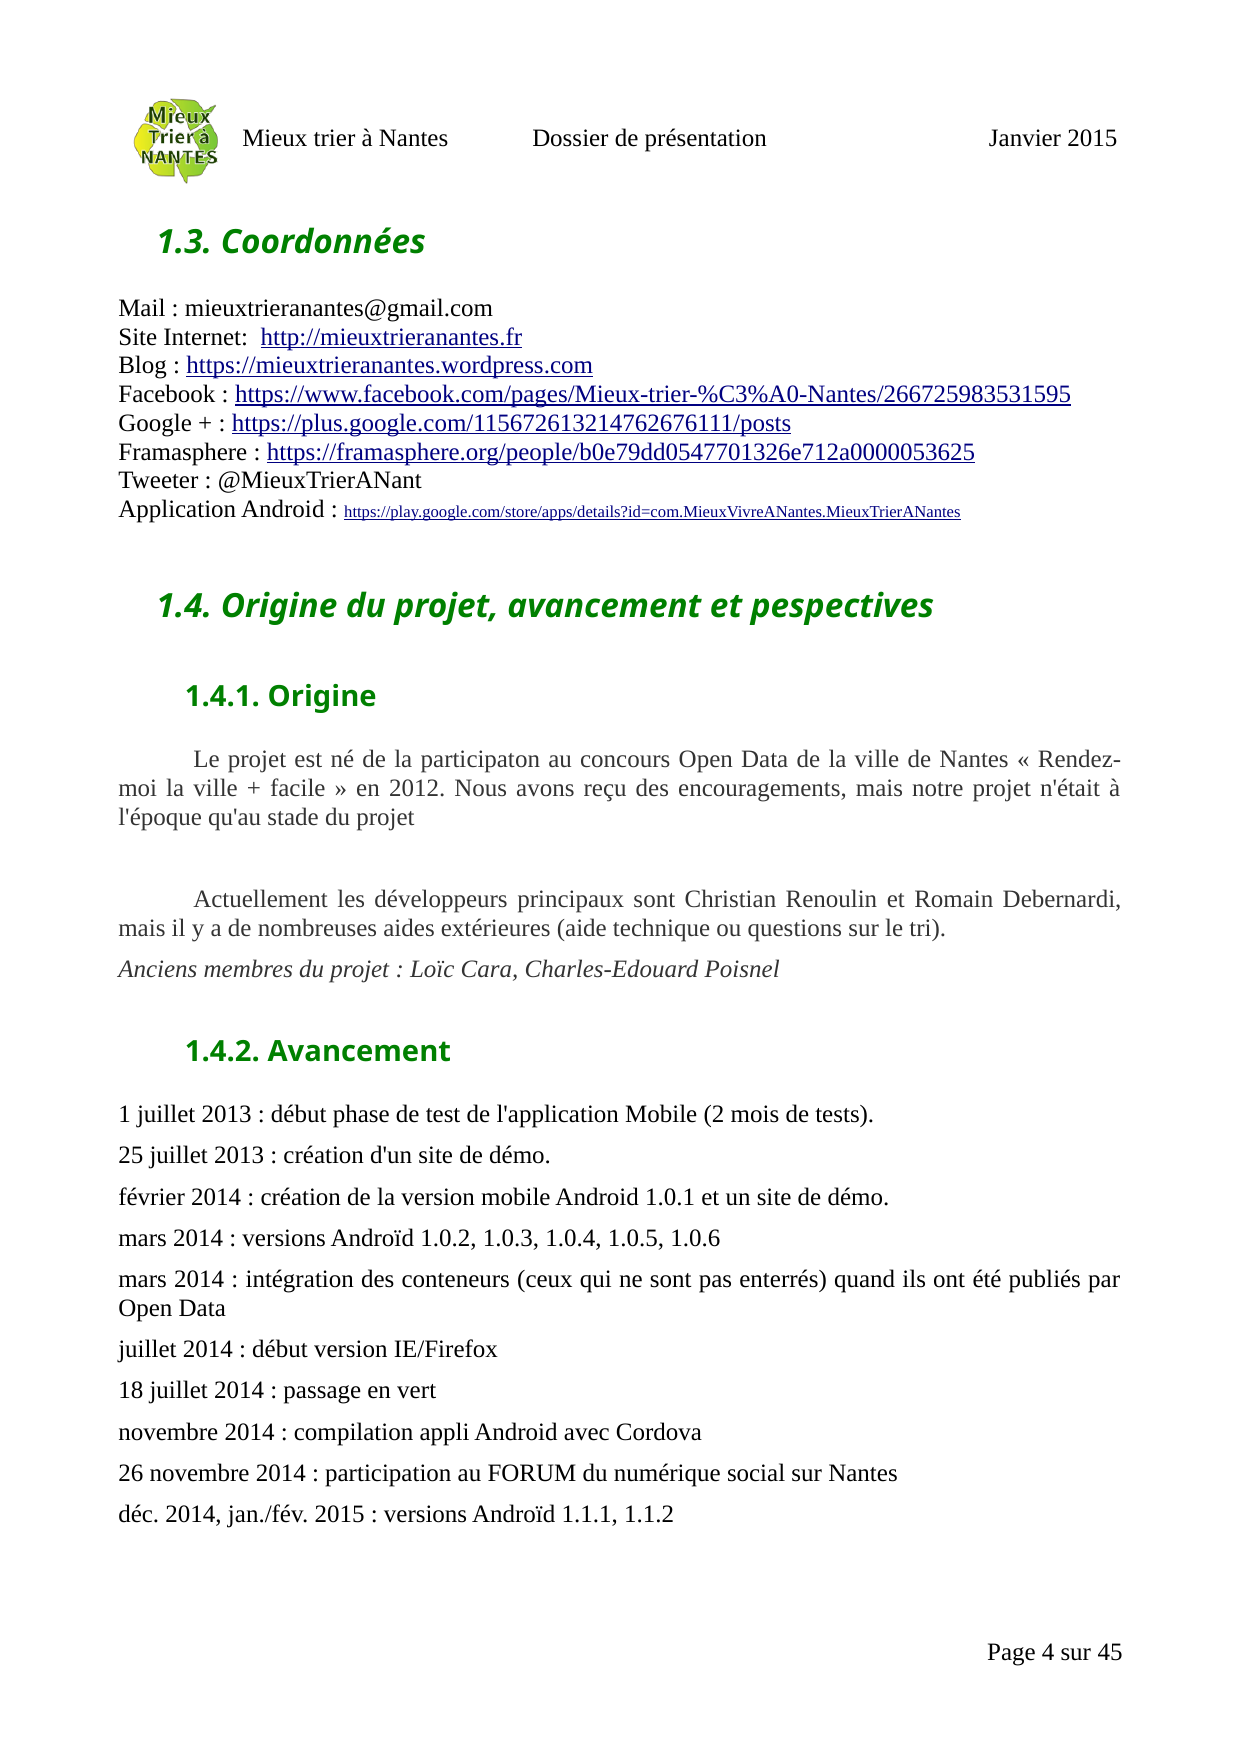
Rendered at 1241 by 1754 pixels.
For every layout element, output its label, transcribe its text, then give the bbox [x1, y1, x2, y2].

text novembre 2014 : compilation appli Android avec Cordova [118, 1417, 1122, 1446]
text 25 juillet 2013 : création d'un site de démo. [118, 1141, 1122, 1169]
text février 2014 : création de la version mobile Android 1.0.1 et un site de démo. [118, 1182, 1122, 1211]
text Google + : https://plus.google.com/115672613214762676111/posts [118, 408, 1122, 437]
text 1 juillet 2013 : début phase de test de l'application Mobile (2 mois de tests). [118, 1099, 1122, 1128]
subtitle Origine [148, 675, 1122, 714]
text mars 2014 : versions Androïd 1.0.2, 1.0.3, 1.0.4, 1.0.5, 1.0.6 [118, 1223, 1122, 1252]
text 18 juillet 2014 : passage en vert [118, 1376, 1122, 1404]
text Le projet est né de la participaton au concours Open Data de la ville de Nantes « Rendez-moi la ville + facile » en 2012. Nous avons reçu des encouragements, mais notre projet n'était à l'époque qu'au stade du projet [118, 744, 1122, 830]
text mars 2014 : intégration des conteneurs (ceux qui ne sont pas enterrés) quand ils ont été publiés par Open Data [118, 1264, 1122, 1322]
text Framasphere : https://framasphere.org/people/b0e79dd0547701326e712a0000053625 [118, 437, 1122, 466]
text déc. 2014, jan./fév. 2015 : versions Androïd 1.1.1, 1.1.2 [118, 1499, 1122, 1528]
text Blog : https://mieuxtrieranantes.wordpress.com [118, 351, 1122, 379]
text Tweeter : @MieuxTrierANant [118, 466, 1122, 494]
subtitle Coordonnées [148, 218, 1122, 264]
text juillet 2014 : début version IE/Firefox [118, 1334, 1122, 1363]
text Facebook : https://www.facebook.com/pages/Mieux-trier-%C3%A0-Nantes/266725983531595 [118, 379, 1122, 408]
text Anciens membres du projet : Loïc Cara, Charles-Edouard Poisnel [118, 954, 1122, 983]
text Actuellement les développeurs principaux sont Christian Renoulin et Romain Debernardi, mais il y a de nombreuses aides extérieures (aide technique ou questions sur le tri). [118, 884, 1122, 942]
text Application Android : https://play.google.com/store/apps/details?id=com.MieuxVivreANantes.MieuxTrierANantes [118, 494, 1122, 523]
picture [131, 95, 221, 185]
text 26 novembre 2014 : participation au FORUM du numérique social sur Nantes [118, 1458, 1122, 1487]
text Site Internet: http://mieuxtrieranantes.fr [118, 322, 1122, 351]
subtitle Avancement [148, 1030, 1122, 1070]
text Mail : mieuxtrieranantes@gmail.com [118, 293, 1122, 322]
subtitle Origine du projet, avancement et pespectives [148, 582, 1122, 628]
